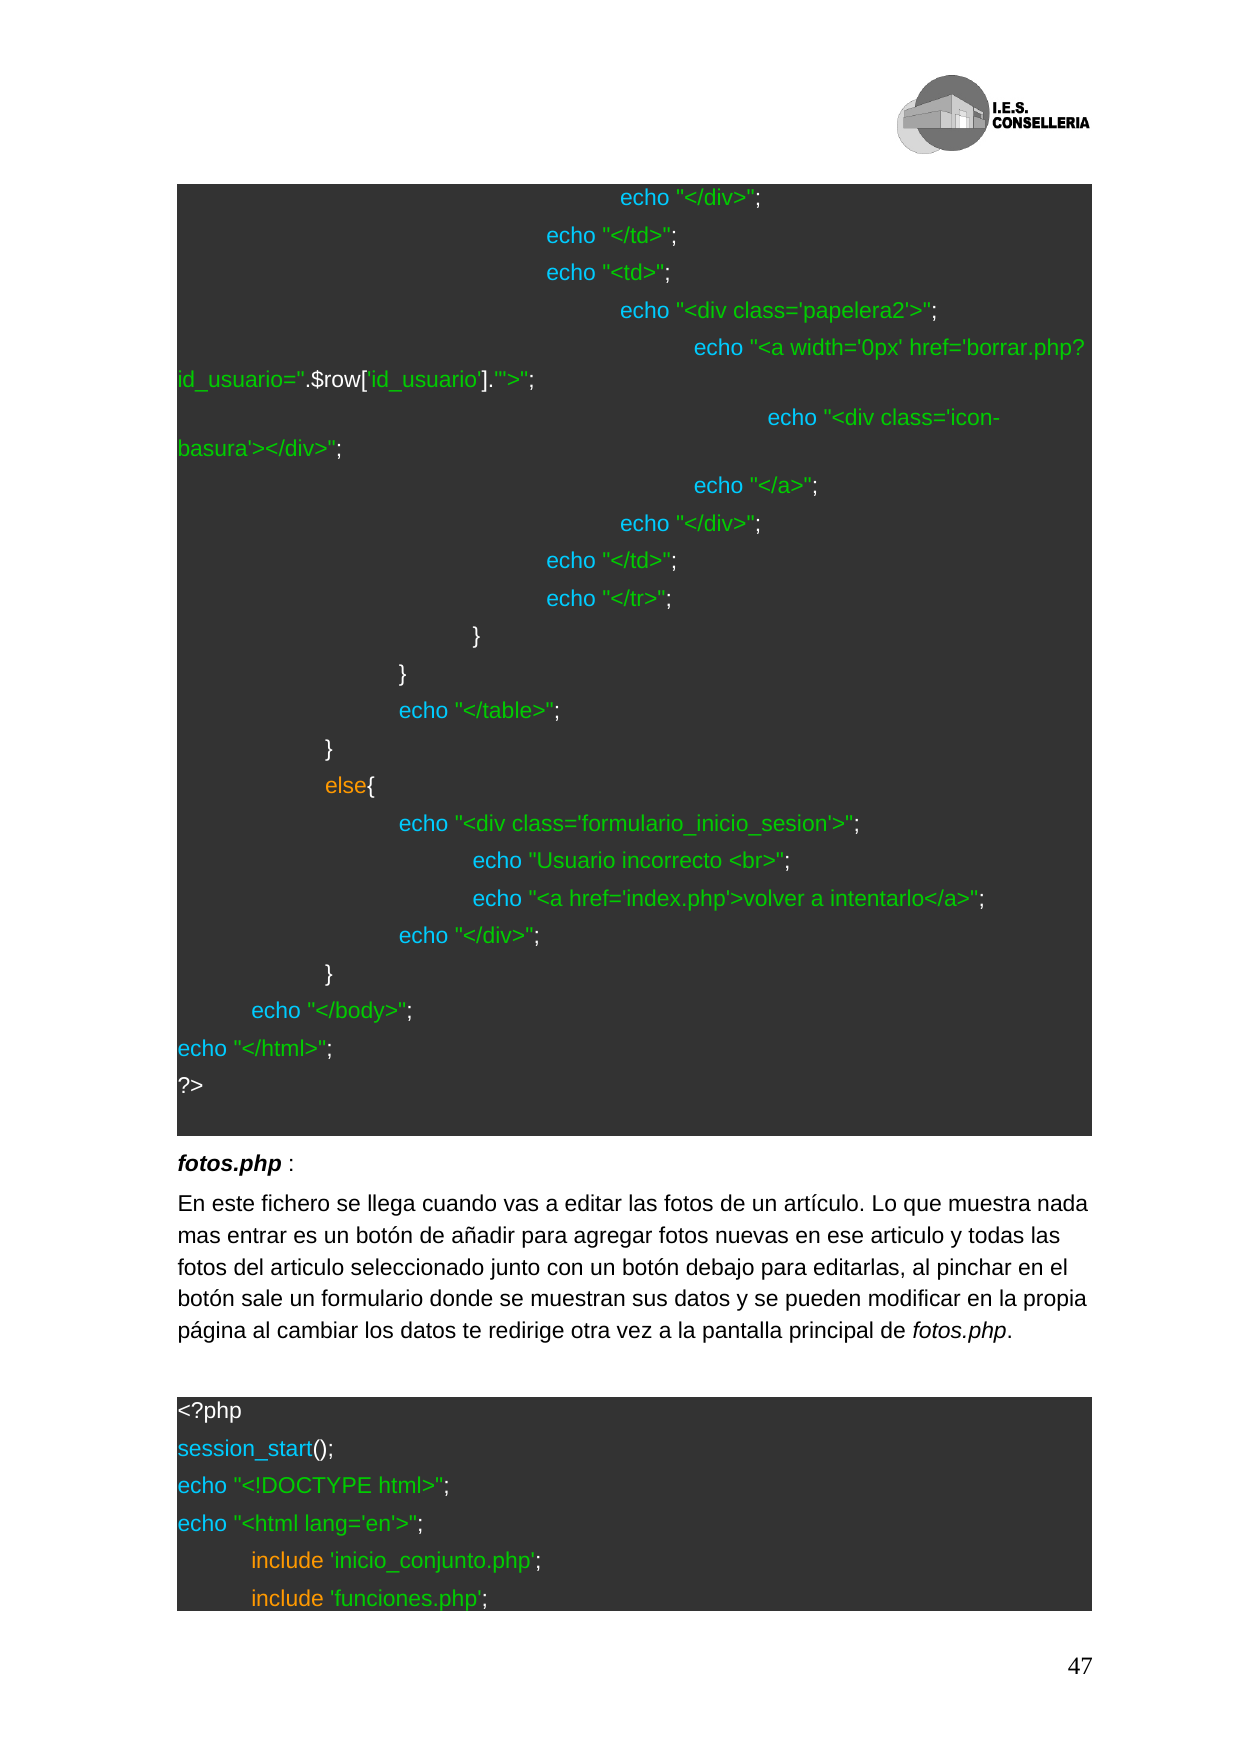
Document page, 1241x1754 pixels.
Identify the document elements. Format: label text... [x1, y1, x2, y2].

text echo "</td>"; [177, 222, 1092, 248]
text echo "<div class='papelera2'>"; [177, 297, 1092, 323]
text echo "<html lang='en'>"; [177, 1509, 1092, 1536]
text echo "<!DOCTYPE html>"; [177, 1472, 1092, 1498]
text echo "<a href='index.php'>volver a intentarlo</a>"; [177, 885, 1092, 911]
text } [177, 660, 1092, 686]
text echo "Usuario incorrecto <br>"; [177, 847, 1092, 874]
picture [894, 73, 1093, 155]
text echo "</td>"; [177, 547, 1092, 574]
text echo "</div>"; [177, 922, 1092, 949]
text include 'inicio_conjunto.php'; [177, 1547, 1092, 1573]
text session_start(); [177, 1434, 1092, 1461]
text echo "</html>"; [177, 1035, 1092, 1061]
text } [177, 960, 1092, 986]
text echo "</table>"; [177, 697, 1092, 724]
text echo "</div>"; [177, 510, 1092, 536]
text echo "<div class='icon-basura'></div>"; [177, 403, 1092, 461]
text ?> [177, 1072, 1092, 1099]
text echo "<a width='0px' href='borrar.php?id_usuario=".$row['id_usuario']."'>"; [177, 334, 1092, 392]
text echo "<div class='formulario_inicio_sesion'>"; [177, 810, 1092, 836]
text fotos.php : [177, 1150, 1092, 1177]
text else{ [177, 772, 1092, 799]
text echo "</a>"; [177, 472, 1092, 499]
text } [177, 622, 1092, 649]
text echo "</div>"; [177, 184, 1092, 211]
text echo "</tr>"; [177, 585, 1092, 611]
text echo "</body>"; [177, 997, 1092, 1024]
text include 'funciones.php'; [177, 1584, 1092, 1611]
text <?php [177, 1397, 1092, 1423]
text En este fichero se llega cuando vas a editar las fotos de un artículo. Lo que muestra nada mas entrar es un botón de añadir para agregar fotos nuevas en ese articulo y todas las fotos del articulo seleccionado junto con un botón debajo para editarlas, al pinchar en el botón sale un formulario donde se muestran sus datos y se pueden modificar en la propia página al cambiar los datos te redirige otra vez a la pantalla principal de fotos.php. [177, 1190, 1092, 1343]
text } [177, 735, 1092, 761]
text echo "<td>"; [177, 259, 1092, 286]
